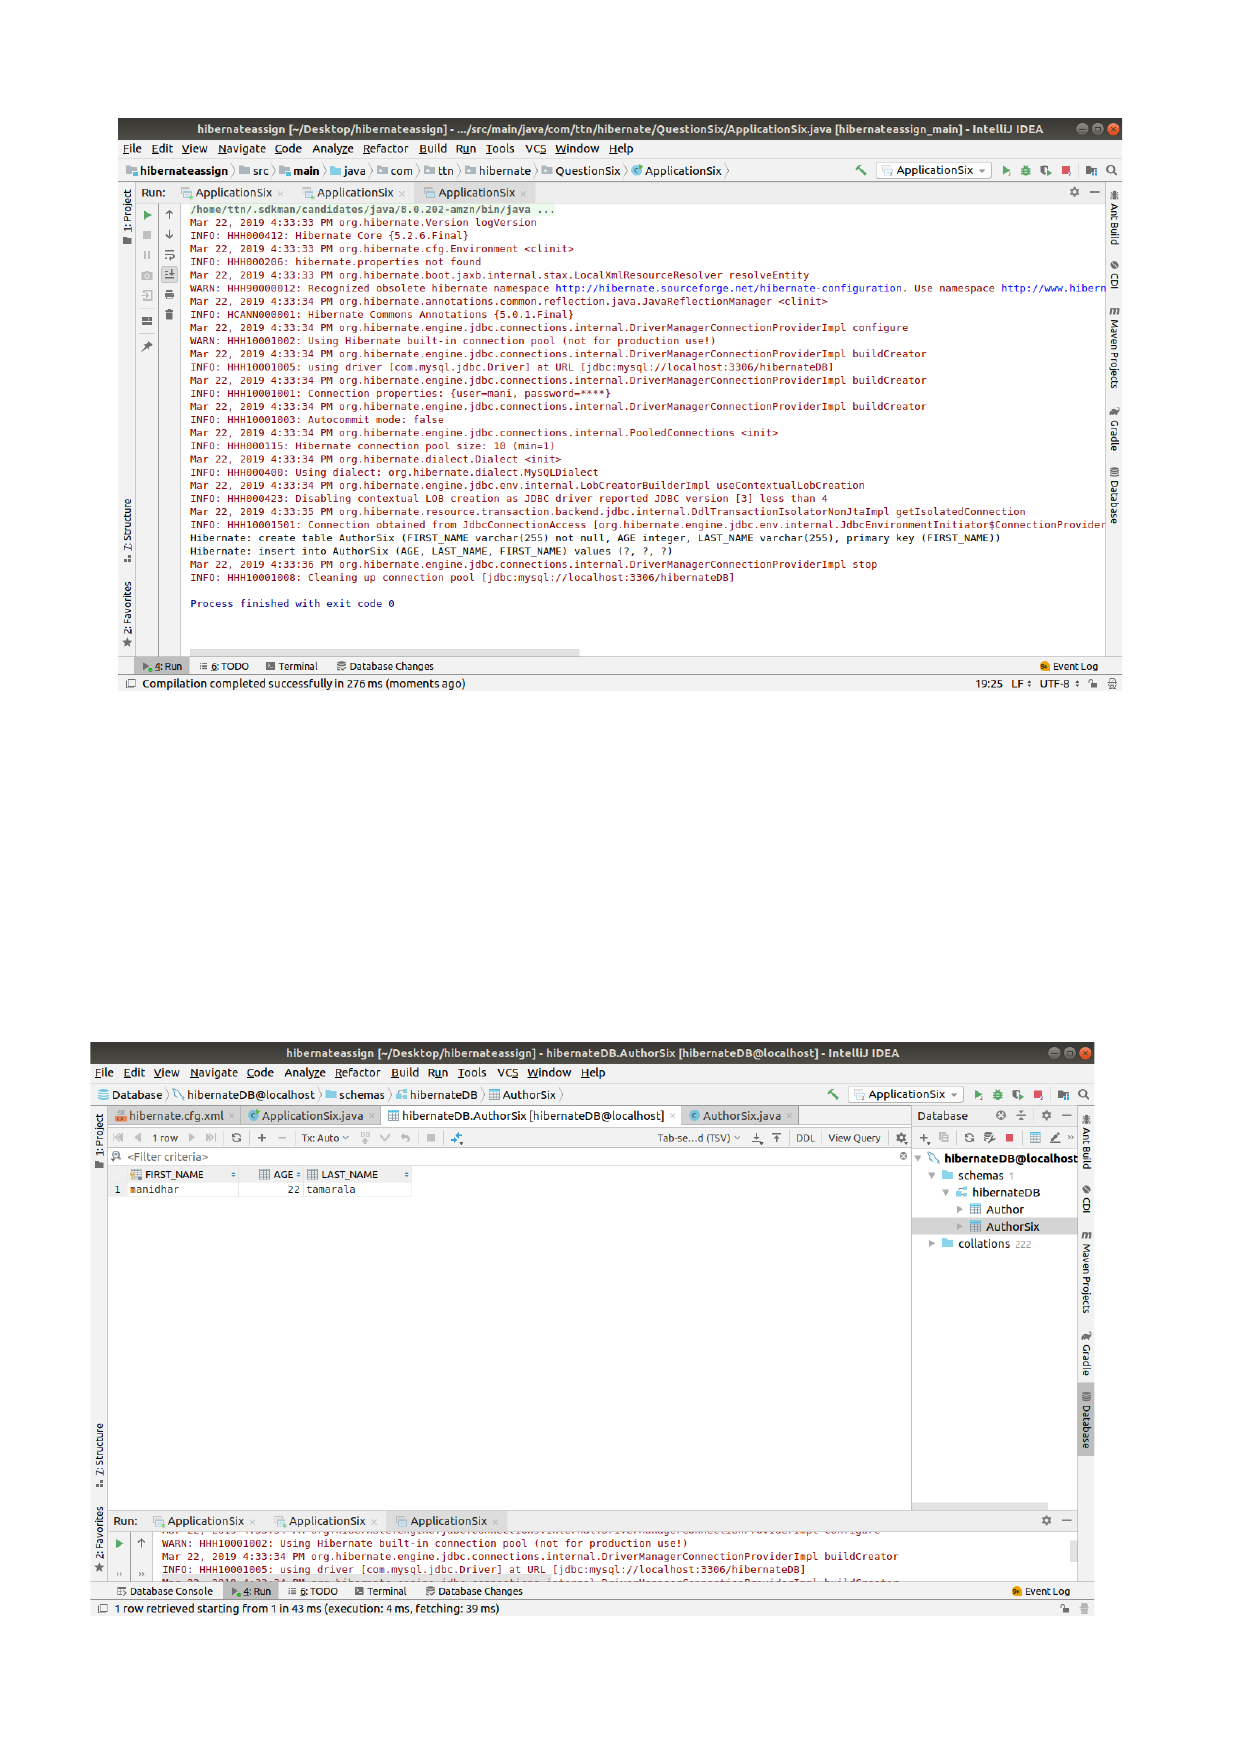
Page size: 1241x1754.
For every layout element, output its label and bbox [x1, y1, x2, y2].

picture [118, 118, 1123, 691]
picture [90, 1042, 1095, 1616]
